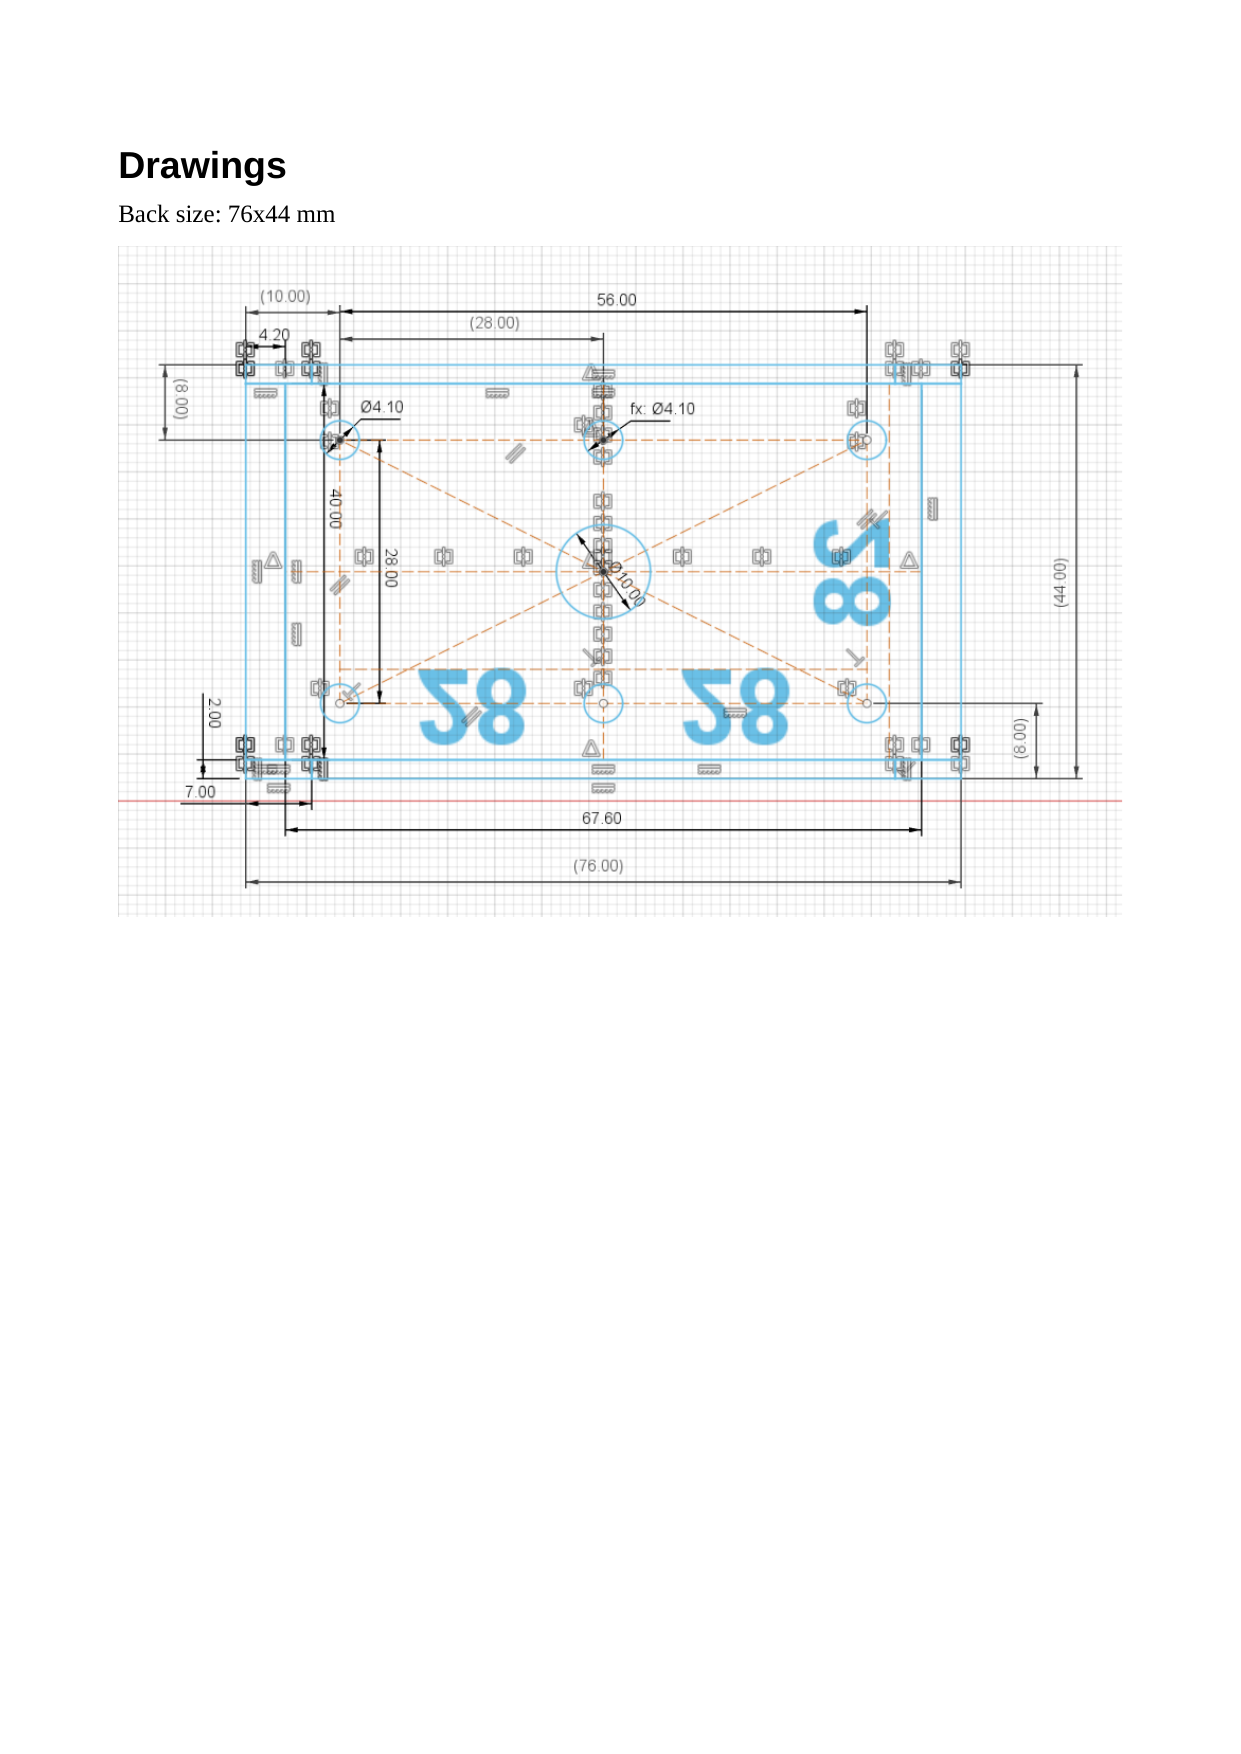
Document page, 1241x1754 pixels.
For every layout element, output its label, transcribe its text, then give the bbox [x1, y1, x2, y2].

text Back size: 76x44 mm [118, 199, 1122, 227]
picture [118, 246, 1123, 917]
subtitle Drawings [118, 143, 1122, 186]
